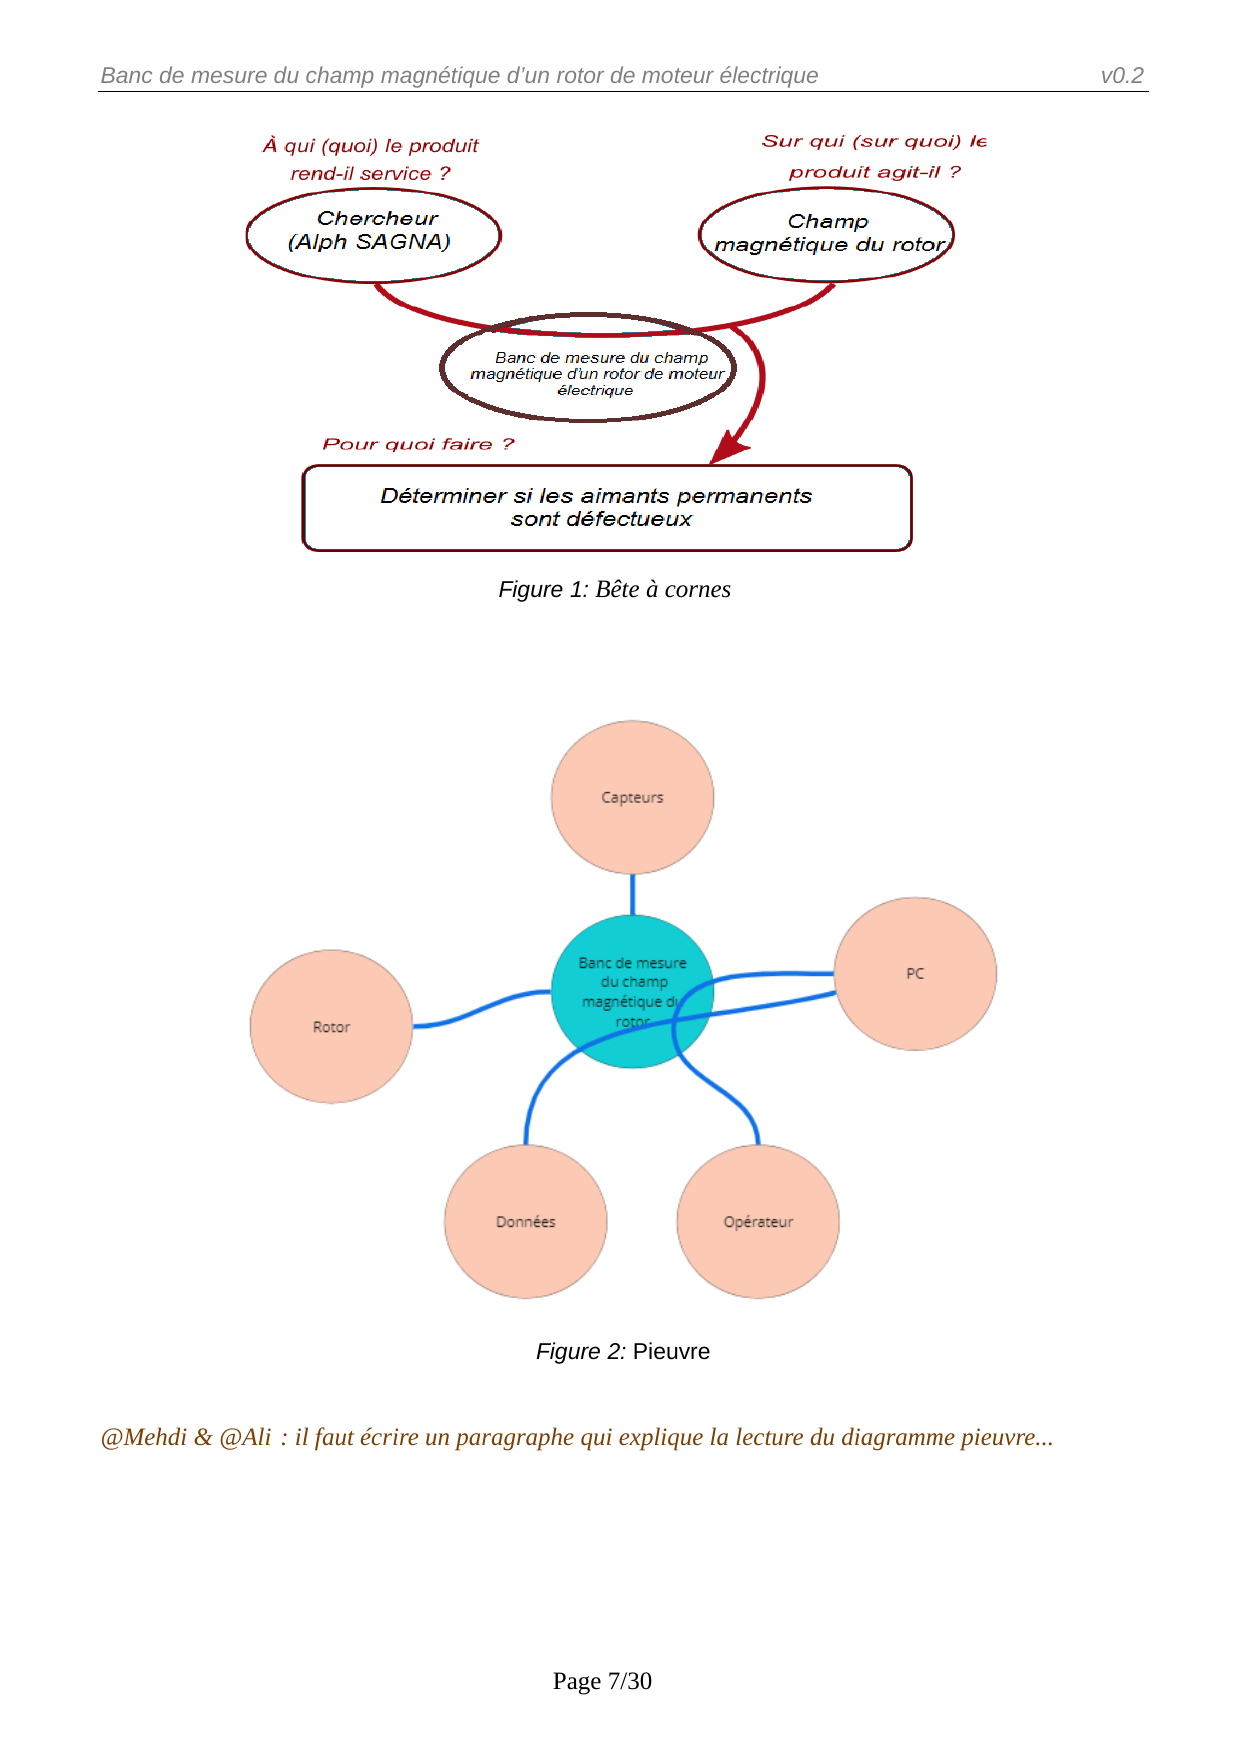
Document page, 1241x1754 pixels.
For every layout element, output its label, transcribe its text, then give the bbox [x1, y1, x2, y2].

text Figure 2: Pieuvre [231, 1326, 1015, 1365]
text @Mehdi & @Ali : il faut écrire un paragraphe qui explique la lecture du diagramme pieuvre... [100, 1422, 1146, 1451]
picture [230, 673, 1016, 1326]
text Figure 1: Bête à cornes [246, 562, 986, 603]
